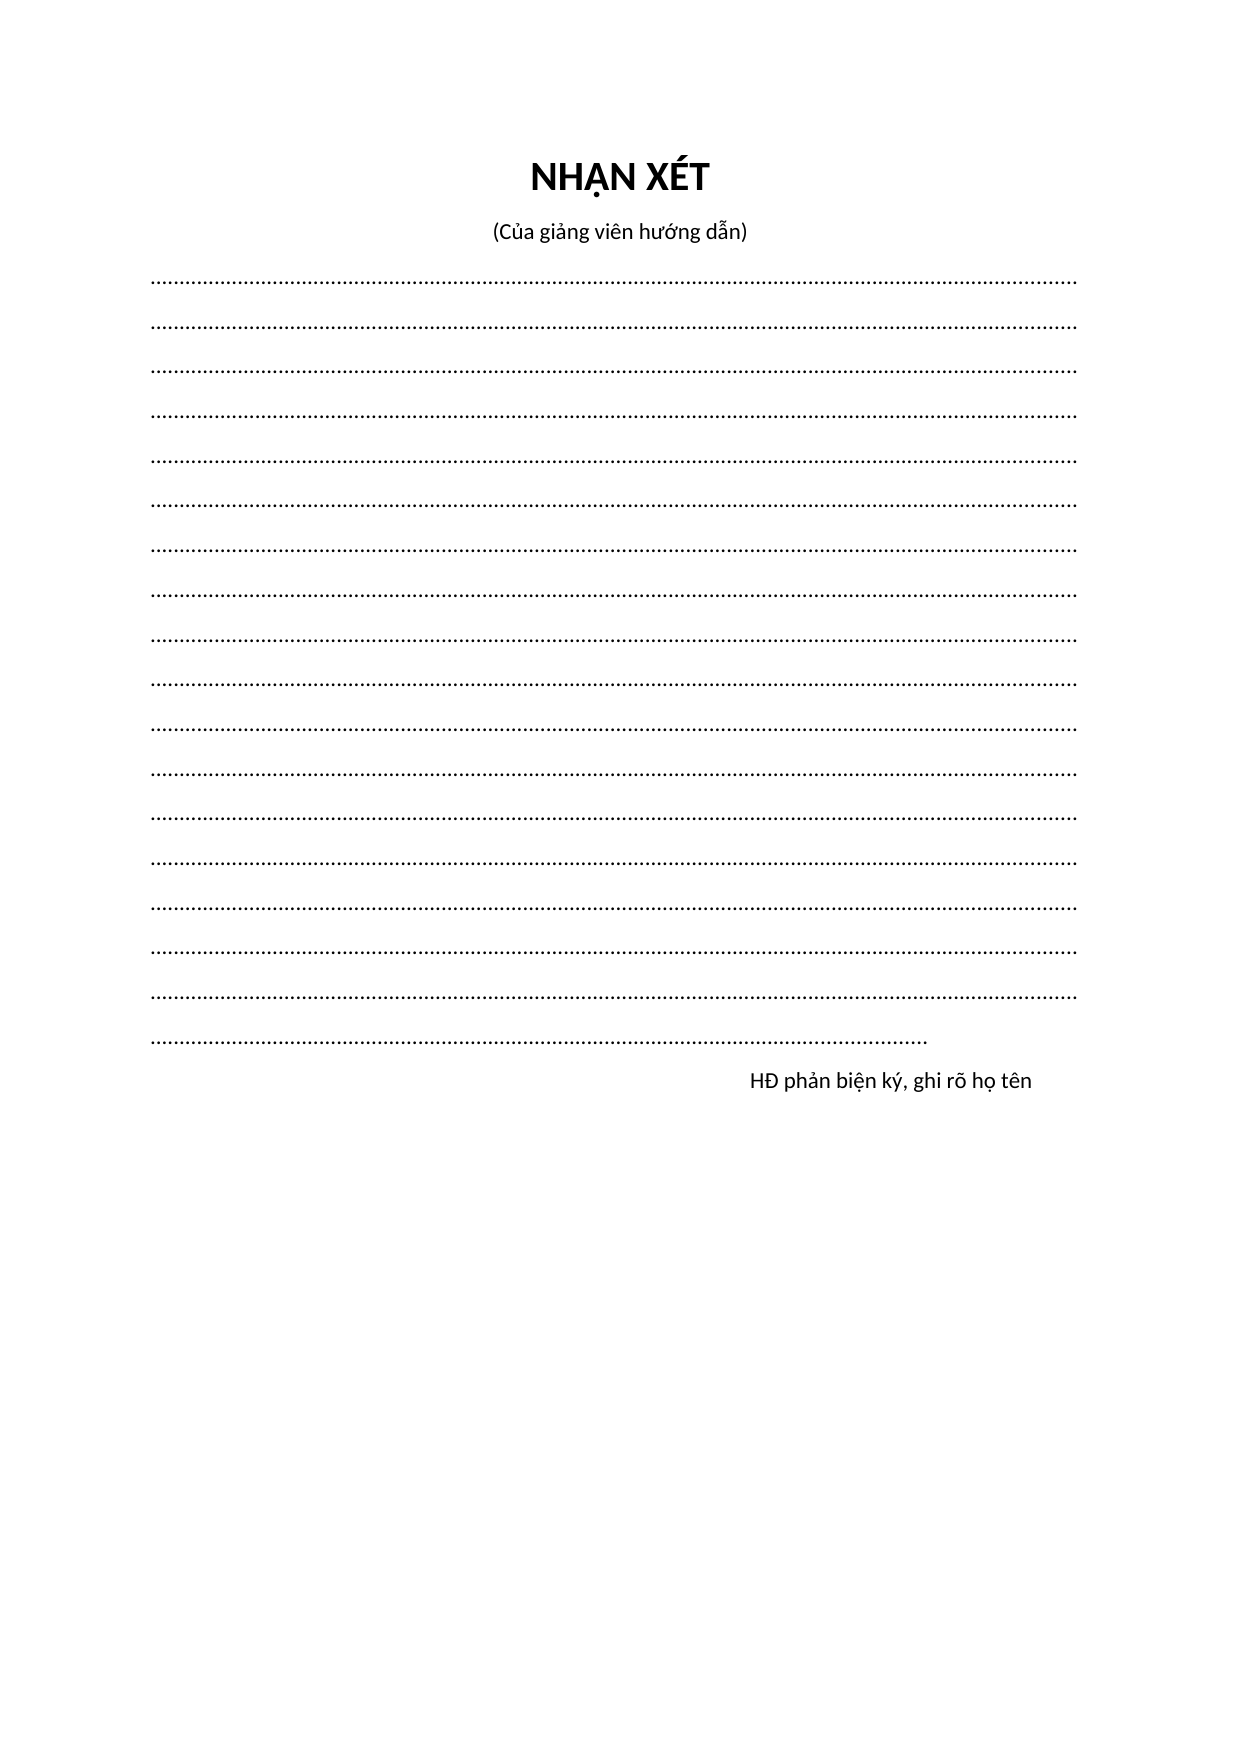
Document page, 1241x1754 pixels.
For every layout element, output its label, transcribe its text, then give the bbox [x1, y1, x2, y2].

text HĐ phản biện ký, ghi rõ họ tên [675, 1067, 1087, 1094]
text (Của giảng viên hướng dẫn) [150, 217, 1090, 246]
text NHẬN XÉT [150, 150, 1090, 201]
